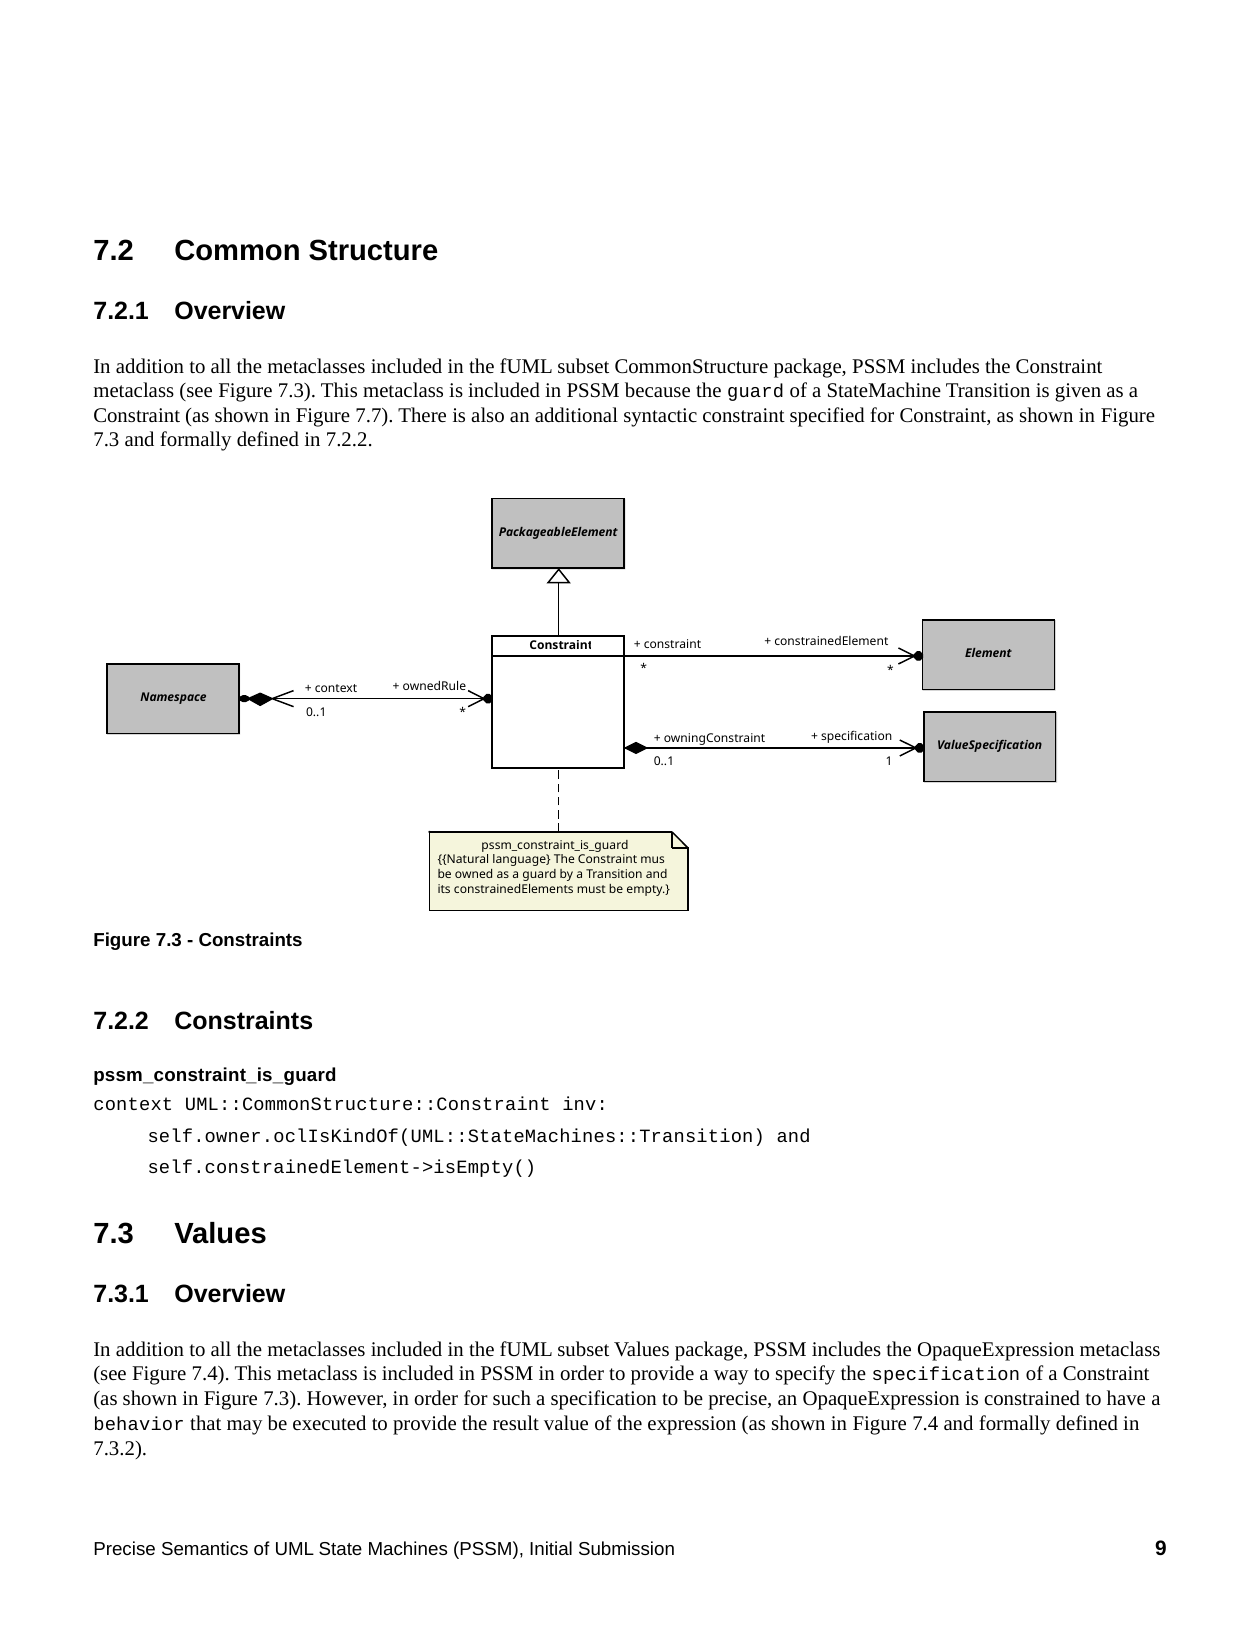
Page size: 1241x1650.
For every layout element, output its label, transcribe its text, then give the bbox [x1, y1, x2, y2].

subtitle Overview [93, 1279, 1164, 1308]
subtitle Values [93, 1214, 1164, 1250]
subtitle Overview [93, 296, 1164, 325]
subtitle pssm_constraint_is_guard [93, 1063, 1164, 1085]
text self.constrainedElement->isEmpty() [93, 1156, 1164, 1179]
subtitle Common Structure [93, 231, 1164, 266]
text Figure 7.3 - Constraints [93, 485, 1164, 951]
text context UML::CommonStructure::Constraint inv: [93, 1093, 1164, 1116]
text In addition to all the metaclasses included in the fUML subset Values package, PSSM includes the OpaqueExpression metaclass (see Figure 7.4). This metaclass is included in PSSM in order to provide a way to specify the specification of a Constraint (as shown in Figure 7.3). However, in order for such a specification to be precise, an OpaqueExpression is constrained to have a behavior that may be executed to provide the result value of the expression (as shown in Figure 7.4 and formally defined in 7.3.2). [93, 1337, 1164, 1459]
subtitle Constraints [93, 1005, 1164, 1034]
text In addition to all the metaclasses included in the fUML subset CommonStructure package, PSSM includes the Constraint metaclass (see Figure 7.3). This metaclass is included in PSSM because the guard of a StateMachine Transition is given as a Constraint (as shown in Figure 7.7). There is also an additional syntactic constraint specified for Constraint, as shown in Figure 7.3 and formally defined in 7.2.2. [93, 354, 1164, 451]
text self.owner.oclIsKindOf(UML::StateMachines::Transition) and [93, 1125, 1164, 1148]
